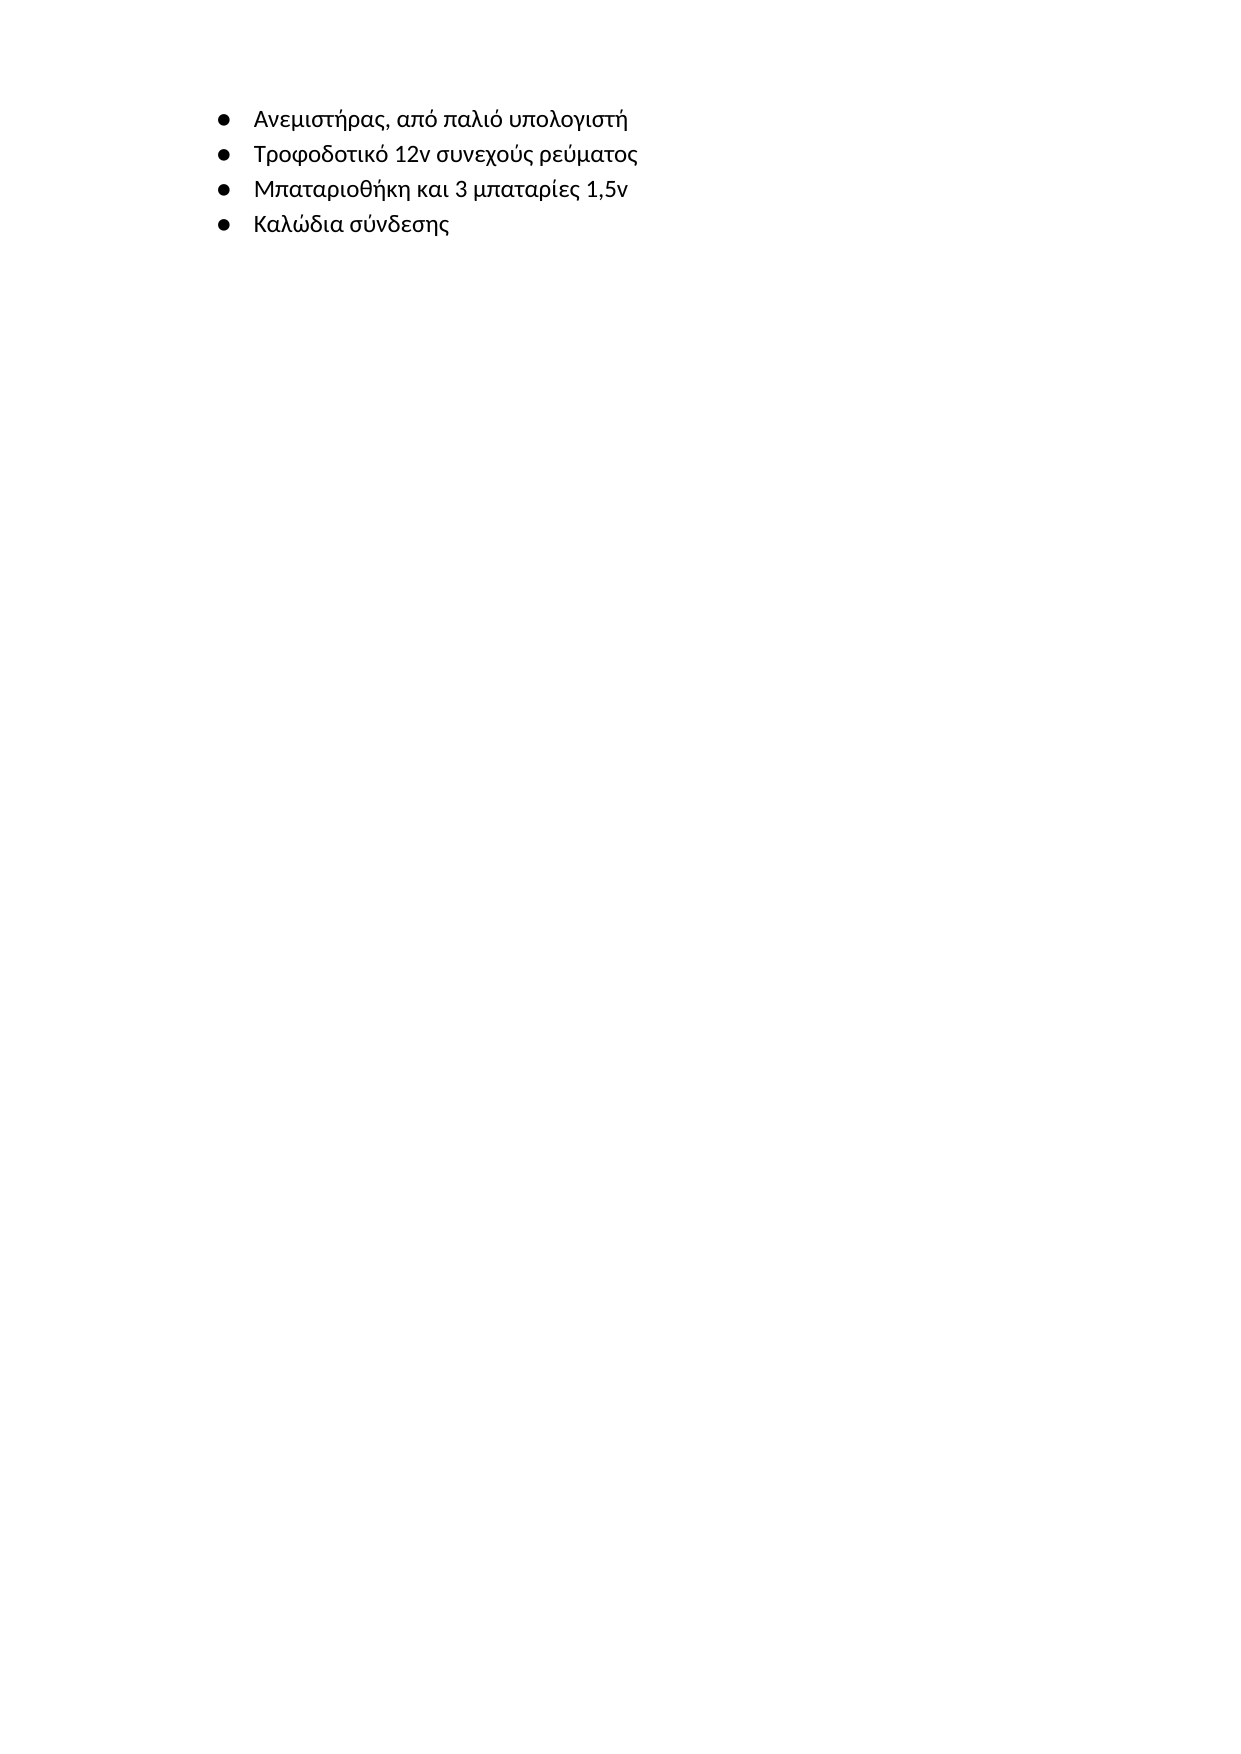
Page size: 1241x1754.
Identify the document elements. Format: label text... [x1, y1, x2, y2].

list Ανεμιστήρας, από παλιό υπολογιστή [216, 103, 1152, 134]
list Μπαταριοθήκη και 3 μπαταρίες 1,5v [216, 173, 1152, 204]
list Καλώδια σύνδεσης [216, 208, 1152, 239]
list Τροφοδοτικό 12v συνεχούς ρεύματος [216, 138, 1152, 169]
